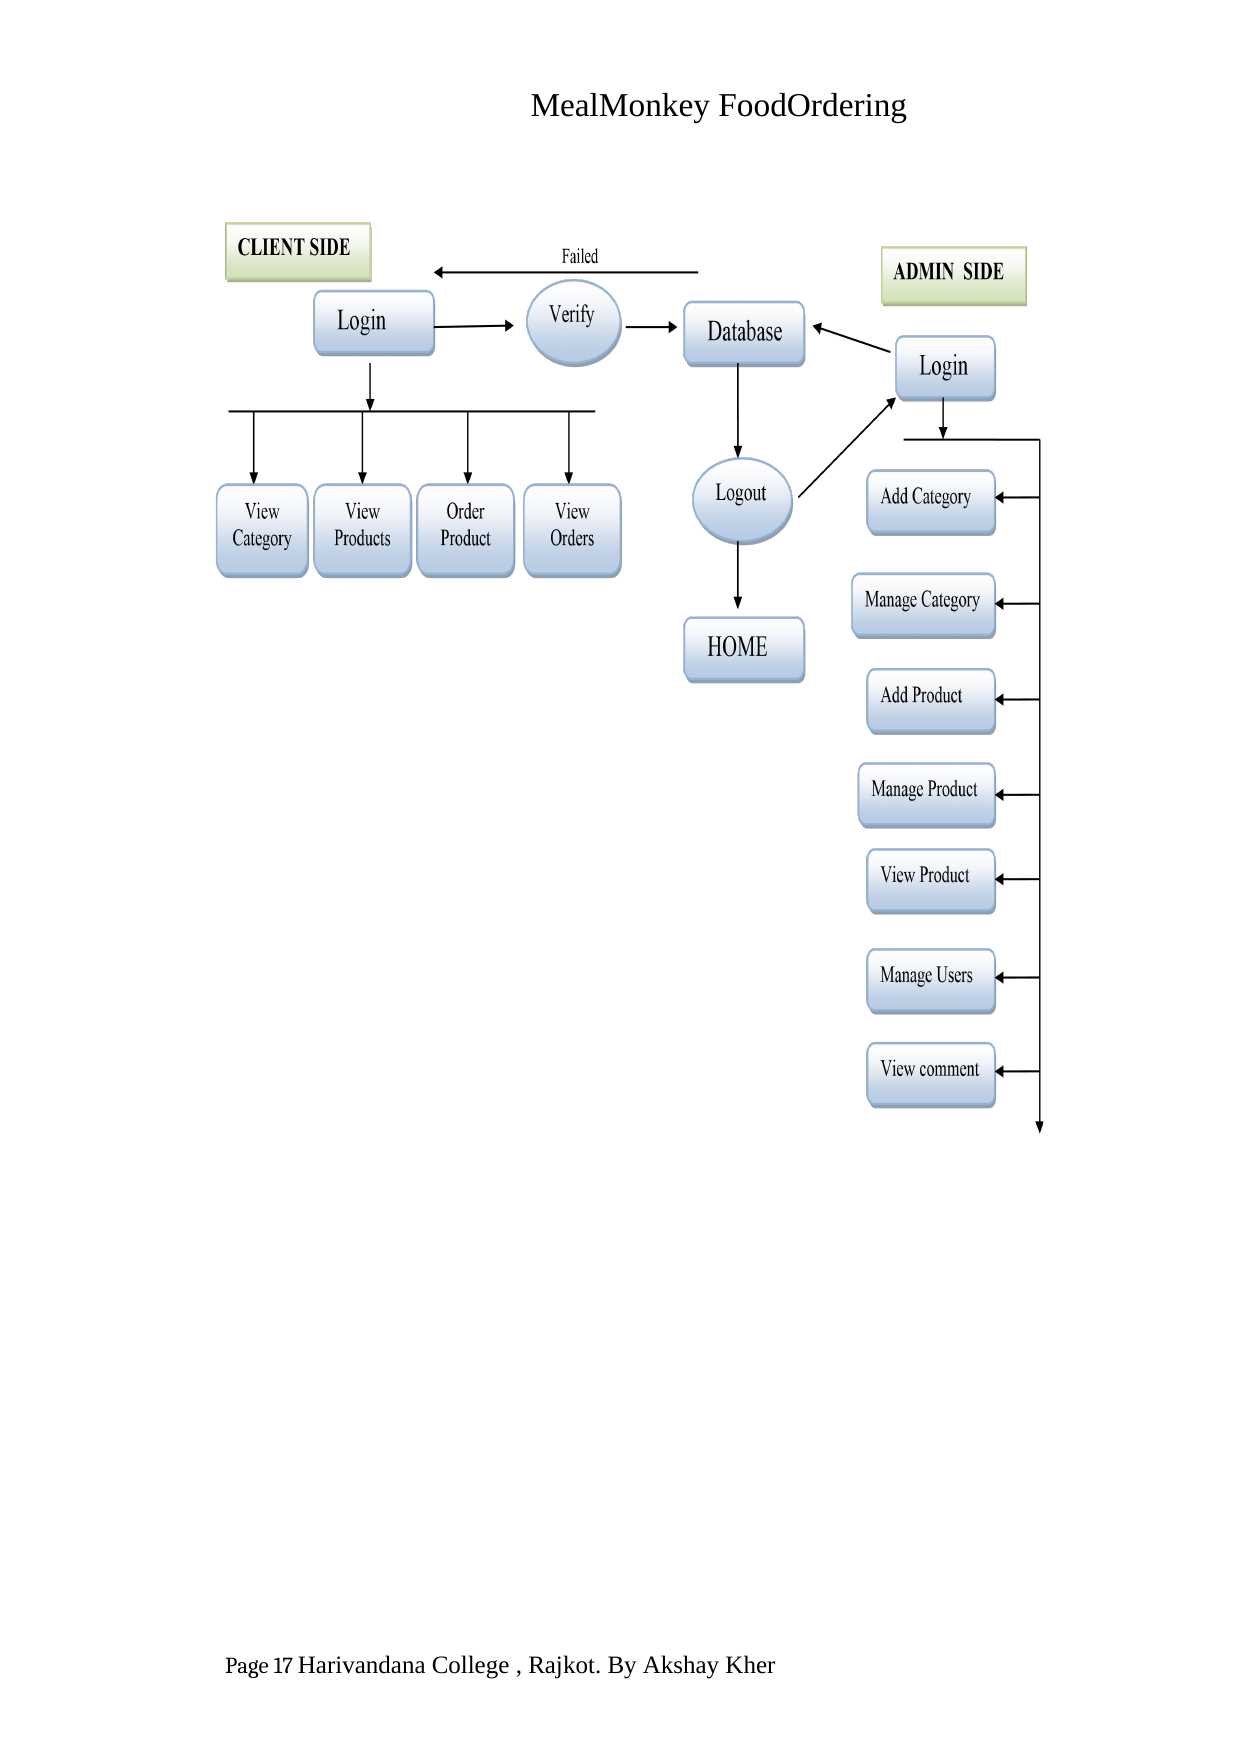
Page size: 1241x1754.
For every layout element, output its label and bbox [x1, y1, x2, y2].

picture [215, 222, 1044, 1134]
